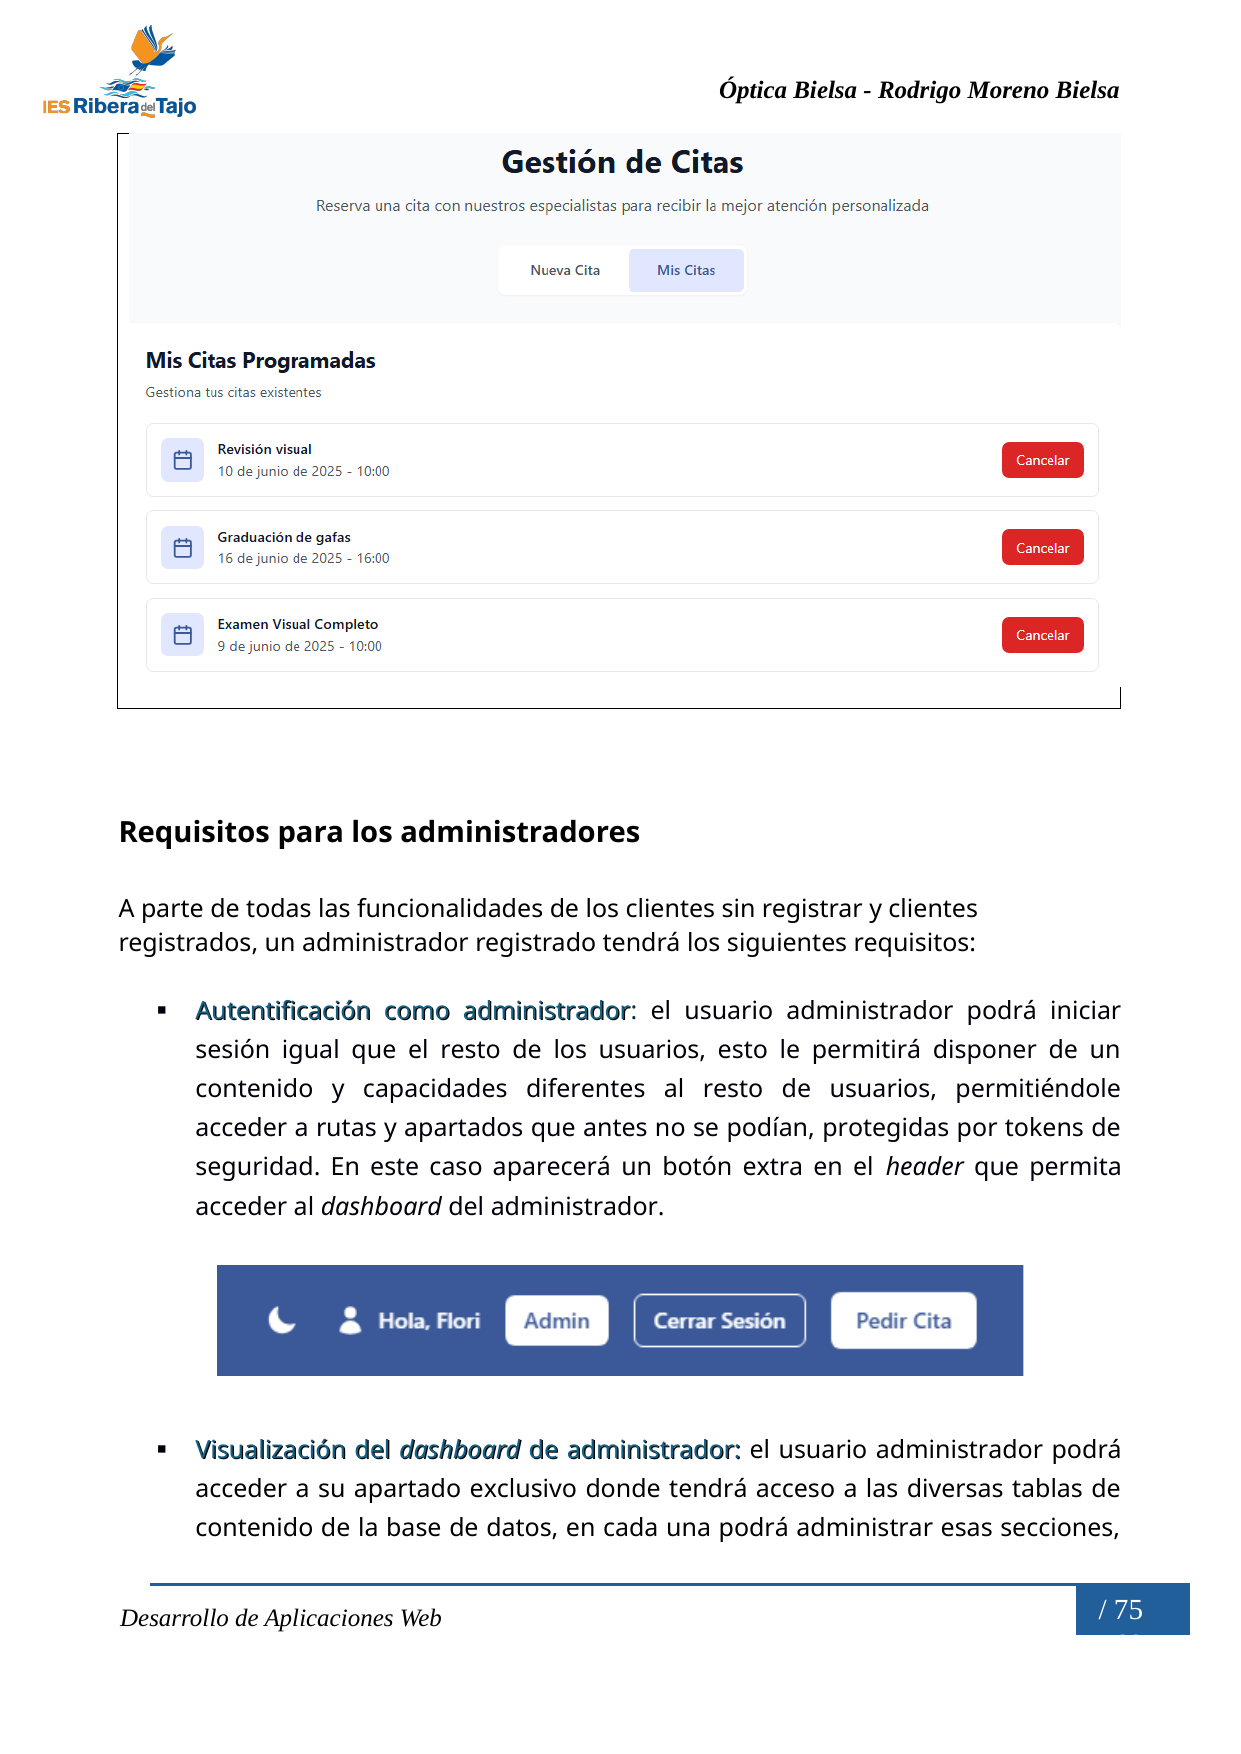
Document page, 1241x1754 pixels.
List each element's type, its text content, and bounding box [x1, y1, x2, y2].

table_header [118, 134, 1120, 708]
list Autentificación como administrador: el usuario administrador podrá iniciar sesión igual que el resto de los usuarios, esto le permitirá disponer de un contenido y capacidades diferentes al resto de usuarios, permitiéndole acceder a rutas y apartados que antes no se podían, protegidas por tokens de seguridad. En este caso aparecerá un botón extra en el header que permita acceder al dashboard del administrador. [156, 992, 1122, 1222]
list Visualización del dashboard de administrador: el usuario administrador podrá acceder a su apartado exclusivo donde tendrá acceso a las diversas tablas de contenido de la base de datos, en cada una podrá administrar esas secciones, [156, 1432, 1122, 1544]
text Requisitos para los administradores [118, 811, 1122, 851]
text A parte de todas las funcionalidades de los clientes sin registrar y clientes registrados, un administrador registrado tendrá los siguientes requisitos: [118, 890, 1122, 958]
